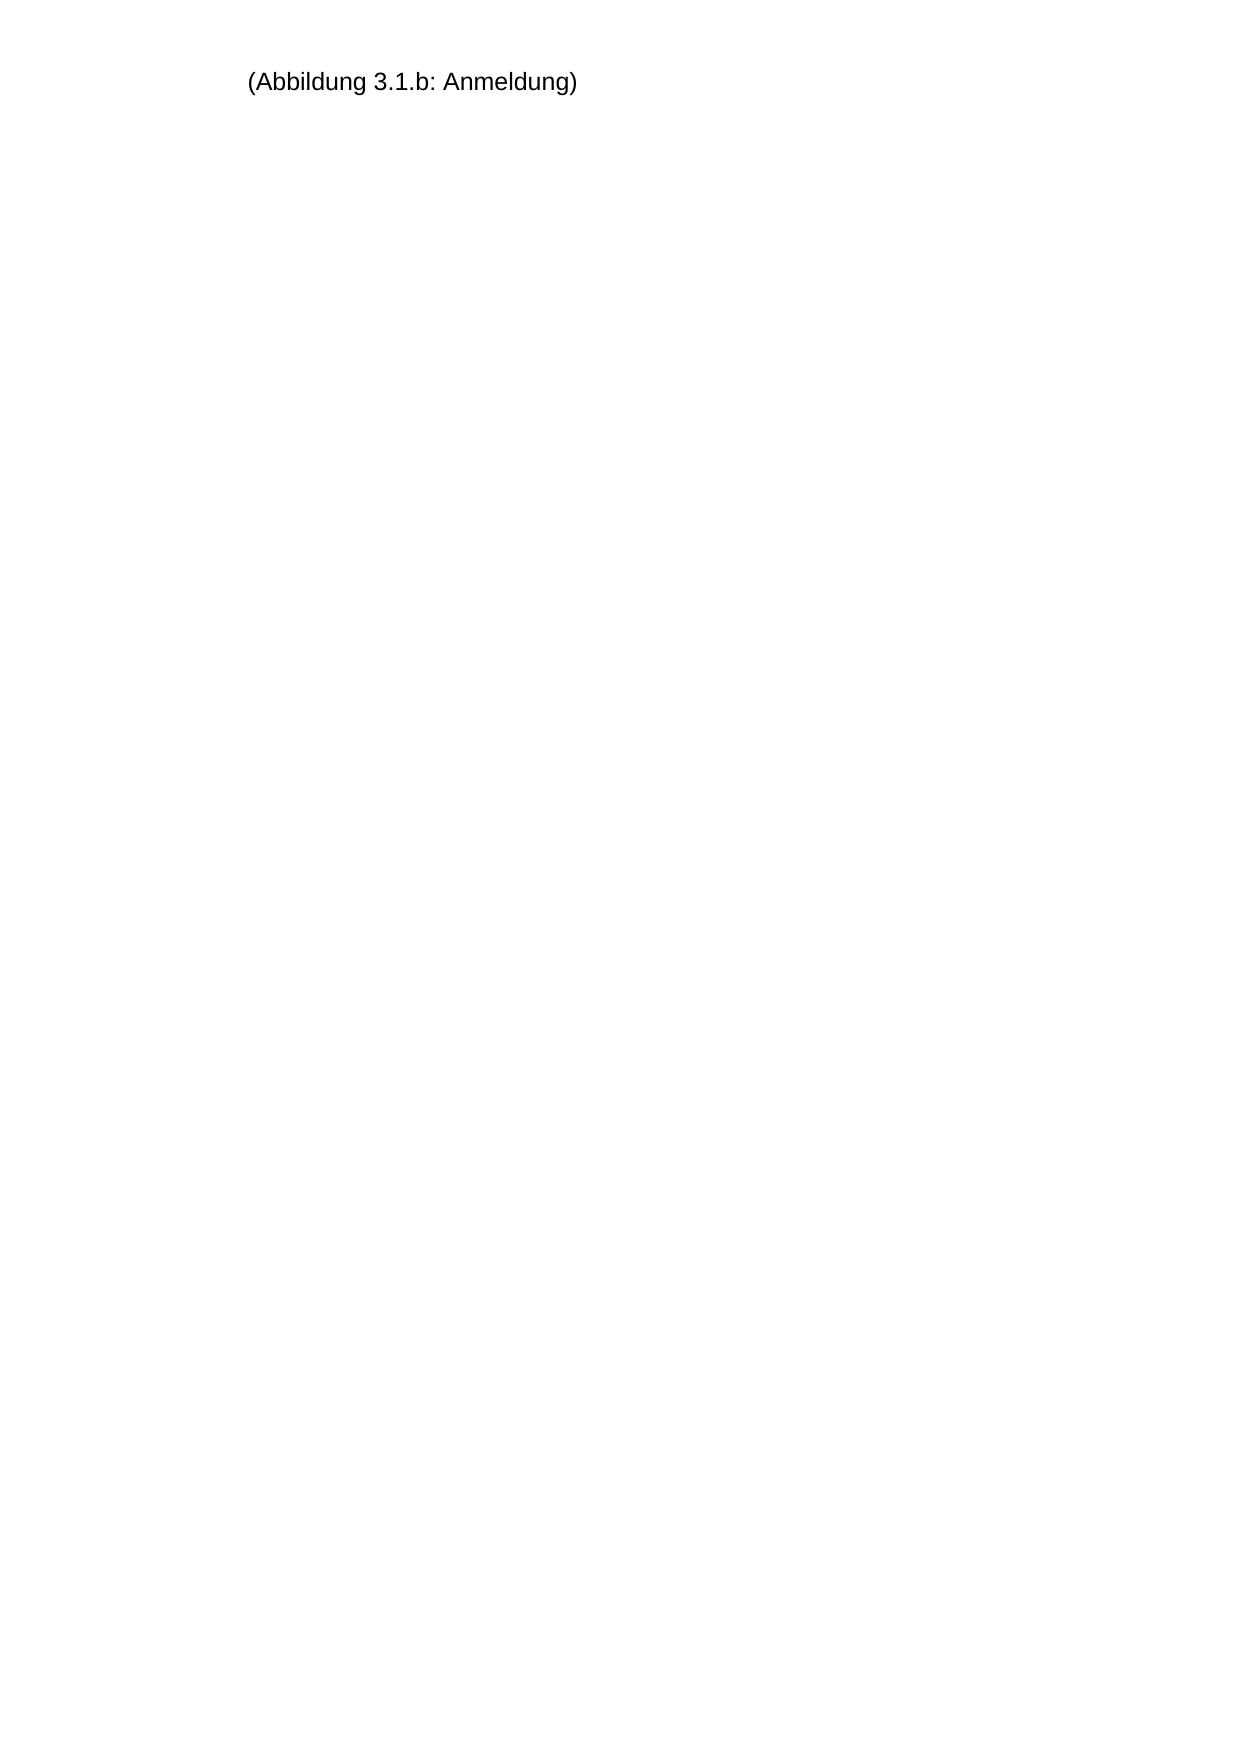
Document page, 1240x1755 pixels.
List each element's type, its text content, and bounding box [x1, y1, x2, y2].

text (Abbildung 3.1.b: Anmeldung) [129, 66, 1089, 95]
